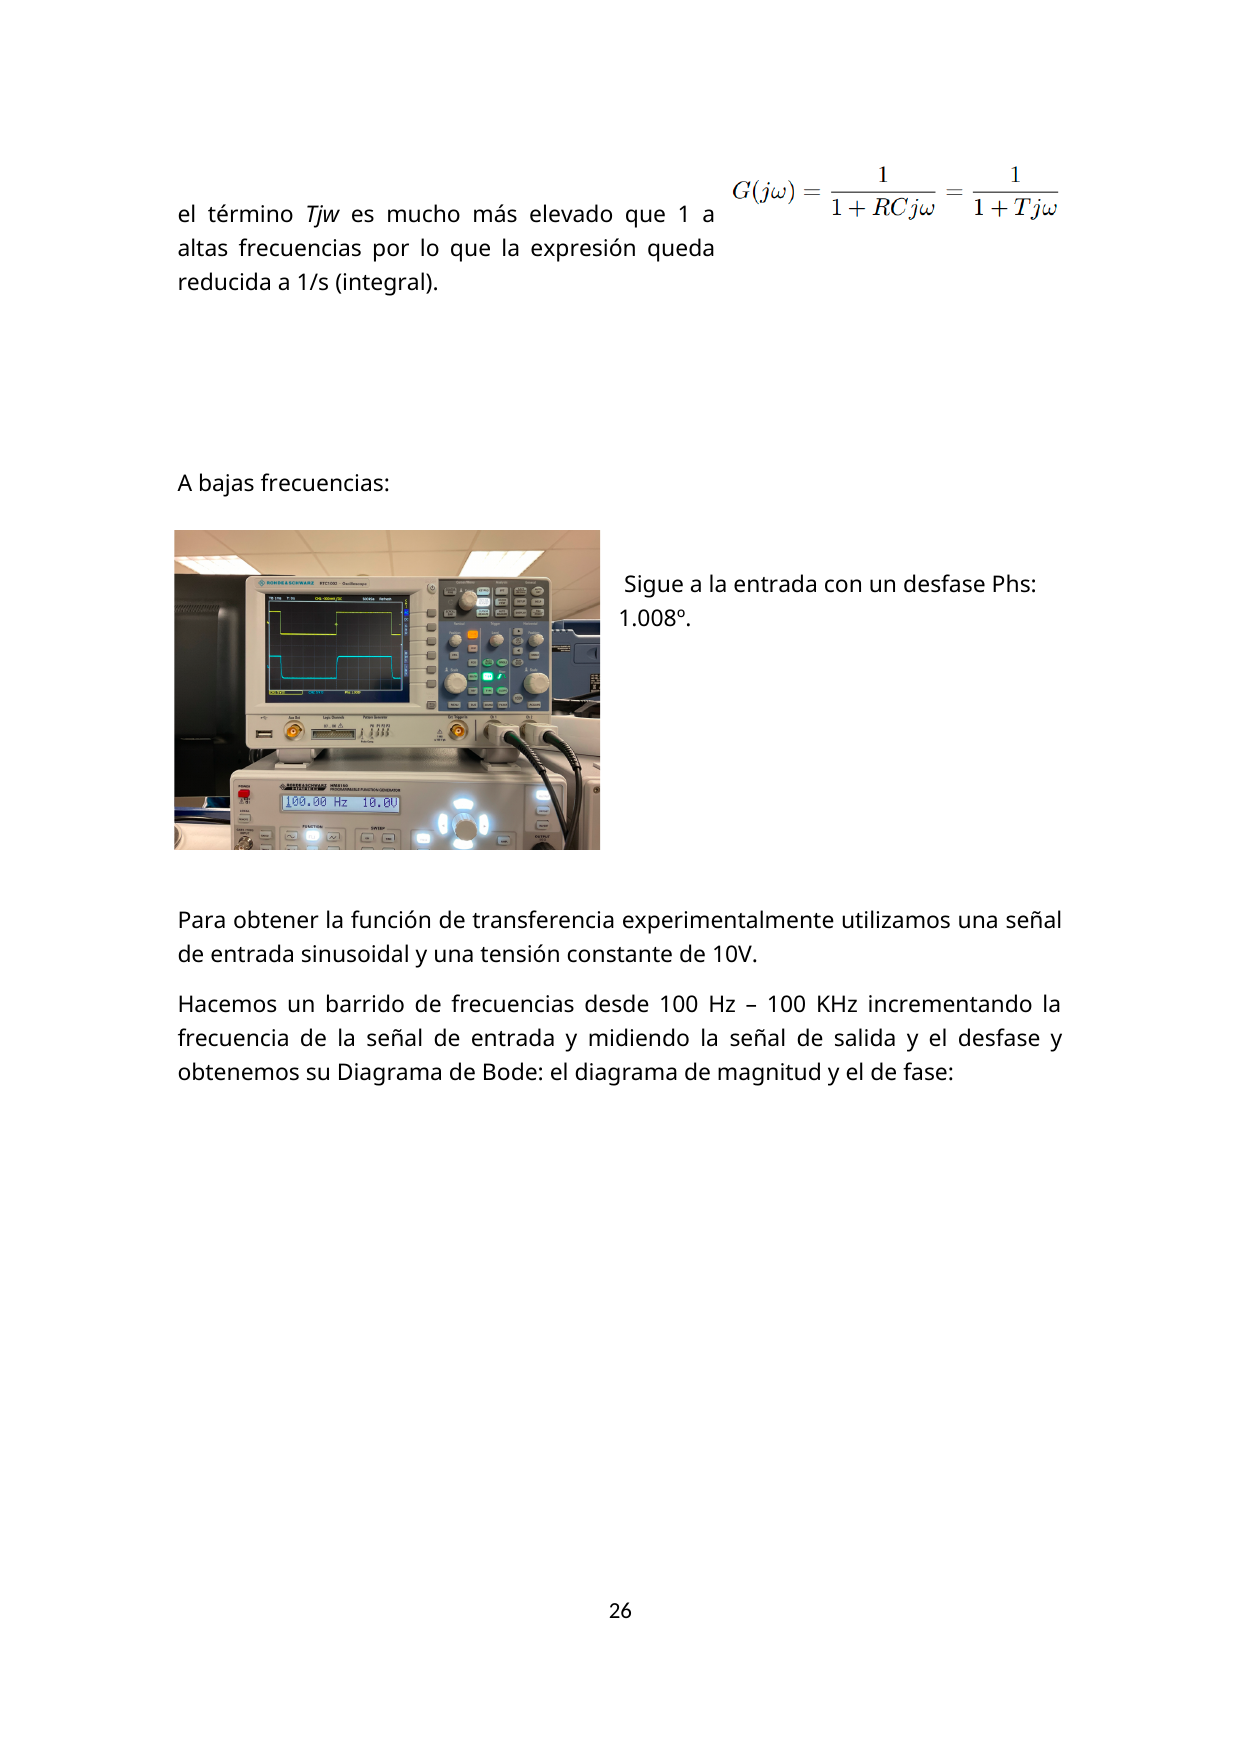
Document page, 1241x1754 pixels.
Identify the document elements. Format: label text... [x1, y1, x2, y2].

text Para obtener la función de transferencia experimentalmente utilizamos una señal de entrada sinusoidal y una tensión constante de 10V. [177, 904, 1063, 969]
picture [174, 530, 601, 850]
text Hacemos un barrido de frecuencias desde 100 Hz – 100 KHz incrementando la frecuencia de la señal de entrada y midiendo la señal de salida y el desfase y obtenemos su Diagrama de Bode: el diagrama de magnitud y el de fase: [177, 988, 1063, 1087]
text el término Tjw es mucho más elevado que 1 a altas frecuencias por lo que la expresión queda reducida a 1/s (integral). [177, 198, 1063, 297]
text A bajas frecuencias: [177, 467, 1063, 498]
text Sigue a la entrada con un desfase Phs: 1.008º. [601, 568, 1063, 633]
picture [715, 151, 1071, 233]
